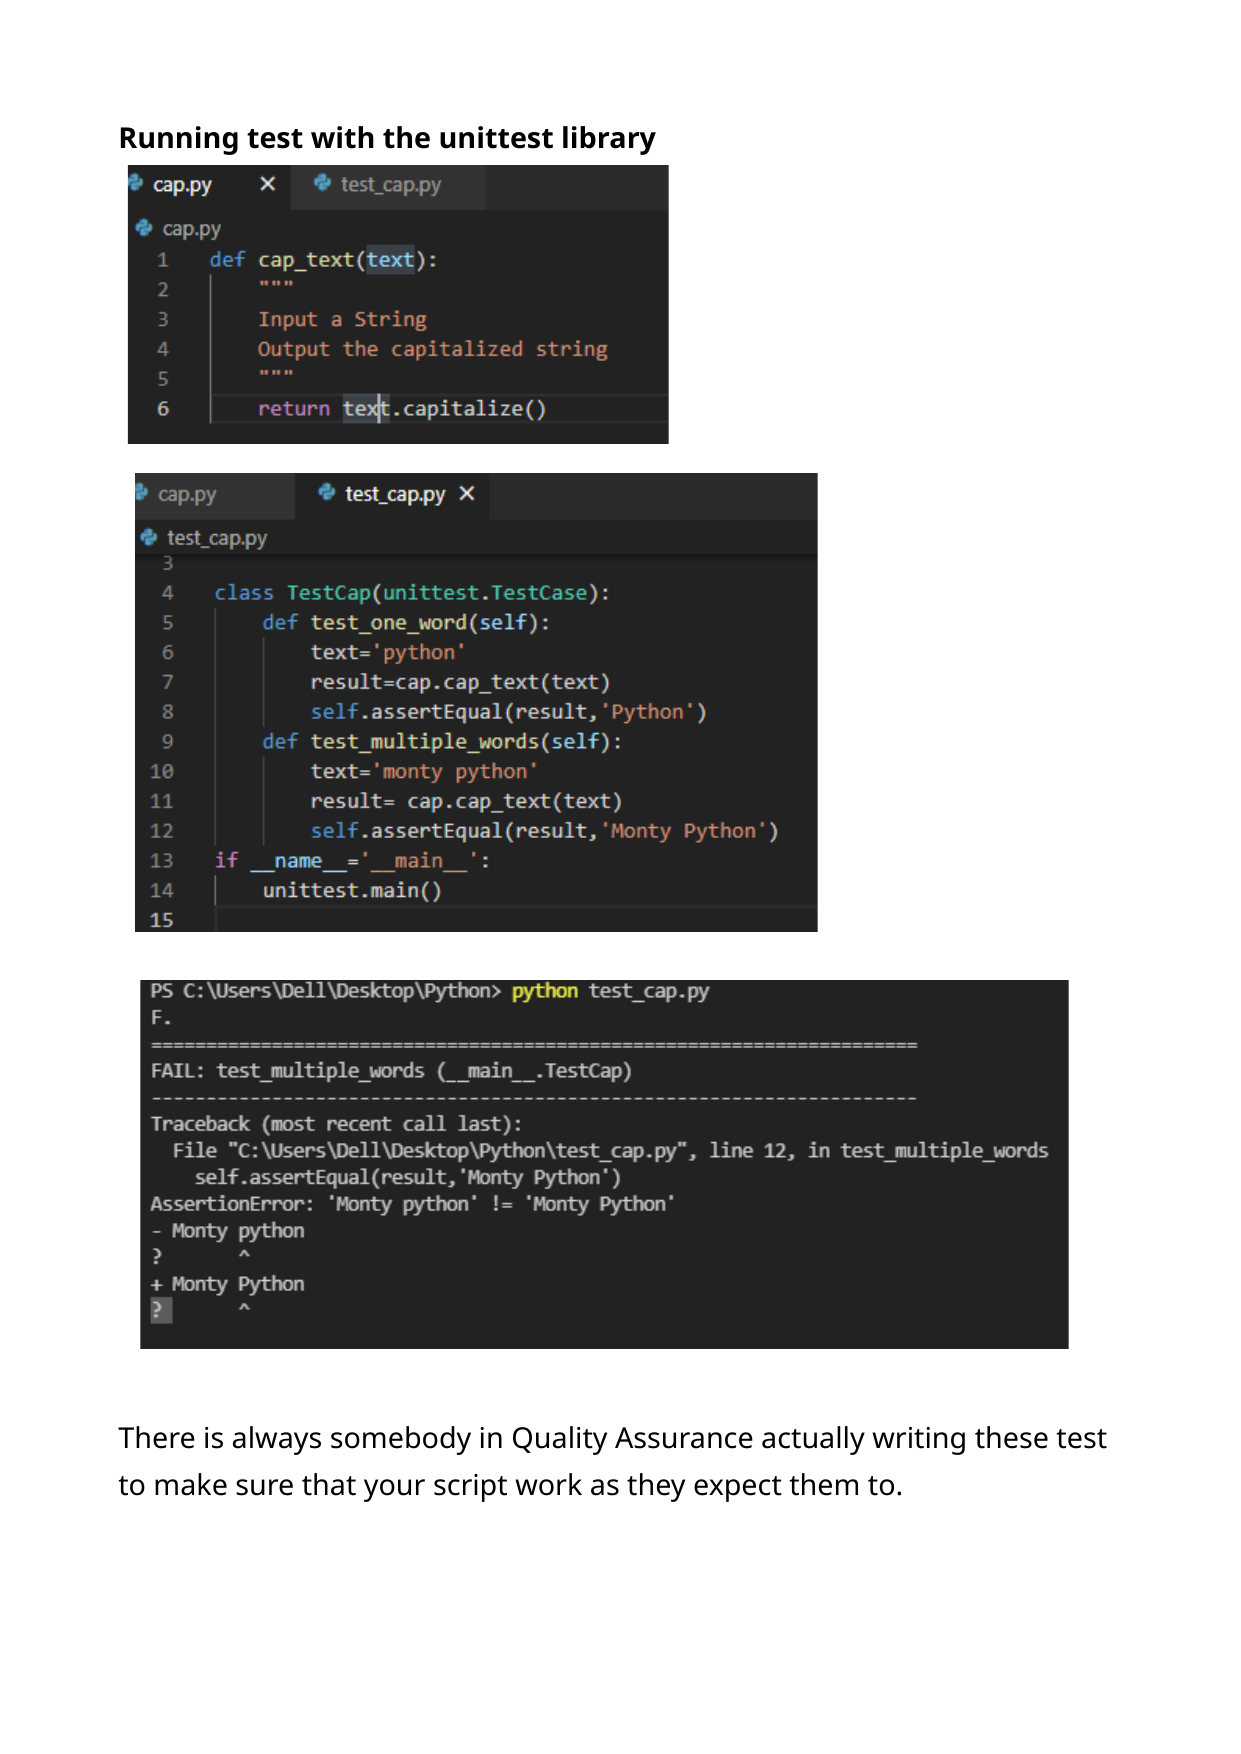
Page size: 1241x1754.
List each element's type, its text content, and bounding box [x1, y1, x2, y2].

text There is always somebody in Quality Assurance actually writing these test to make sure that your script work as they expect them to. [118, 1418, 1122, 1504]
picture [135, 473, 818, 932]
picture [140, 980, 1069, 1349]
text Running test with the unittest library [118, 118, 1122, 157]
picture [127, 165, 669, 444]
